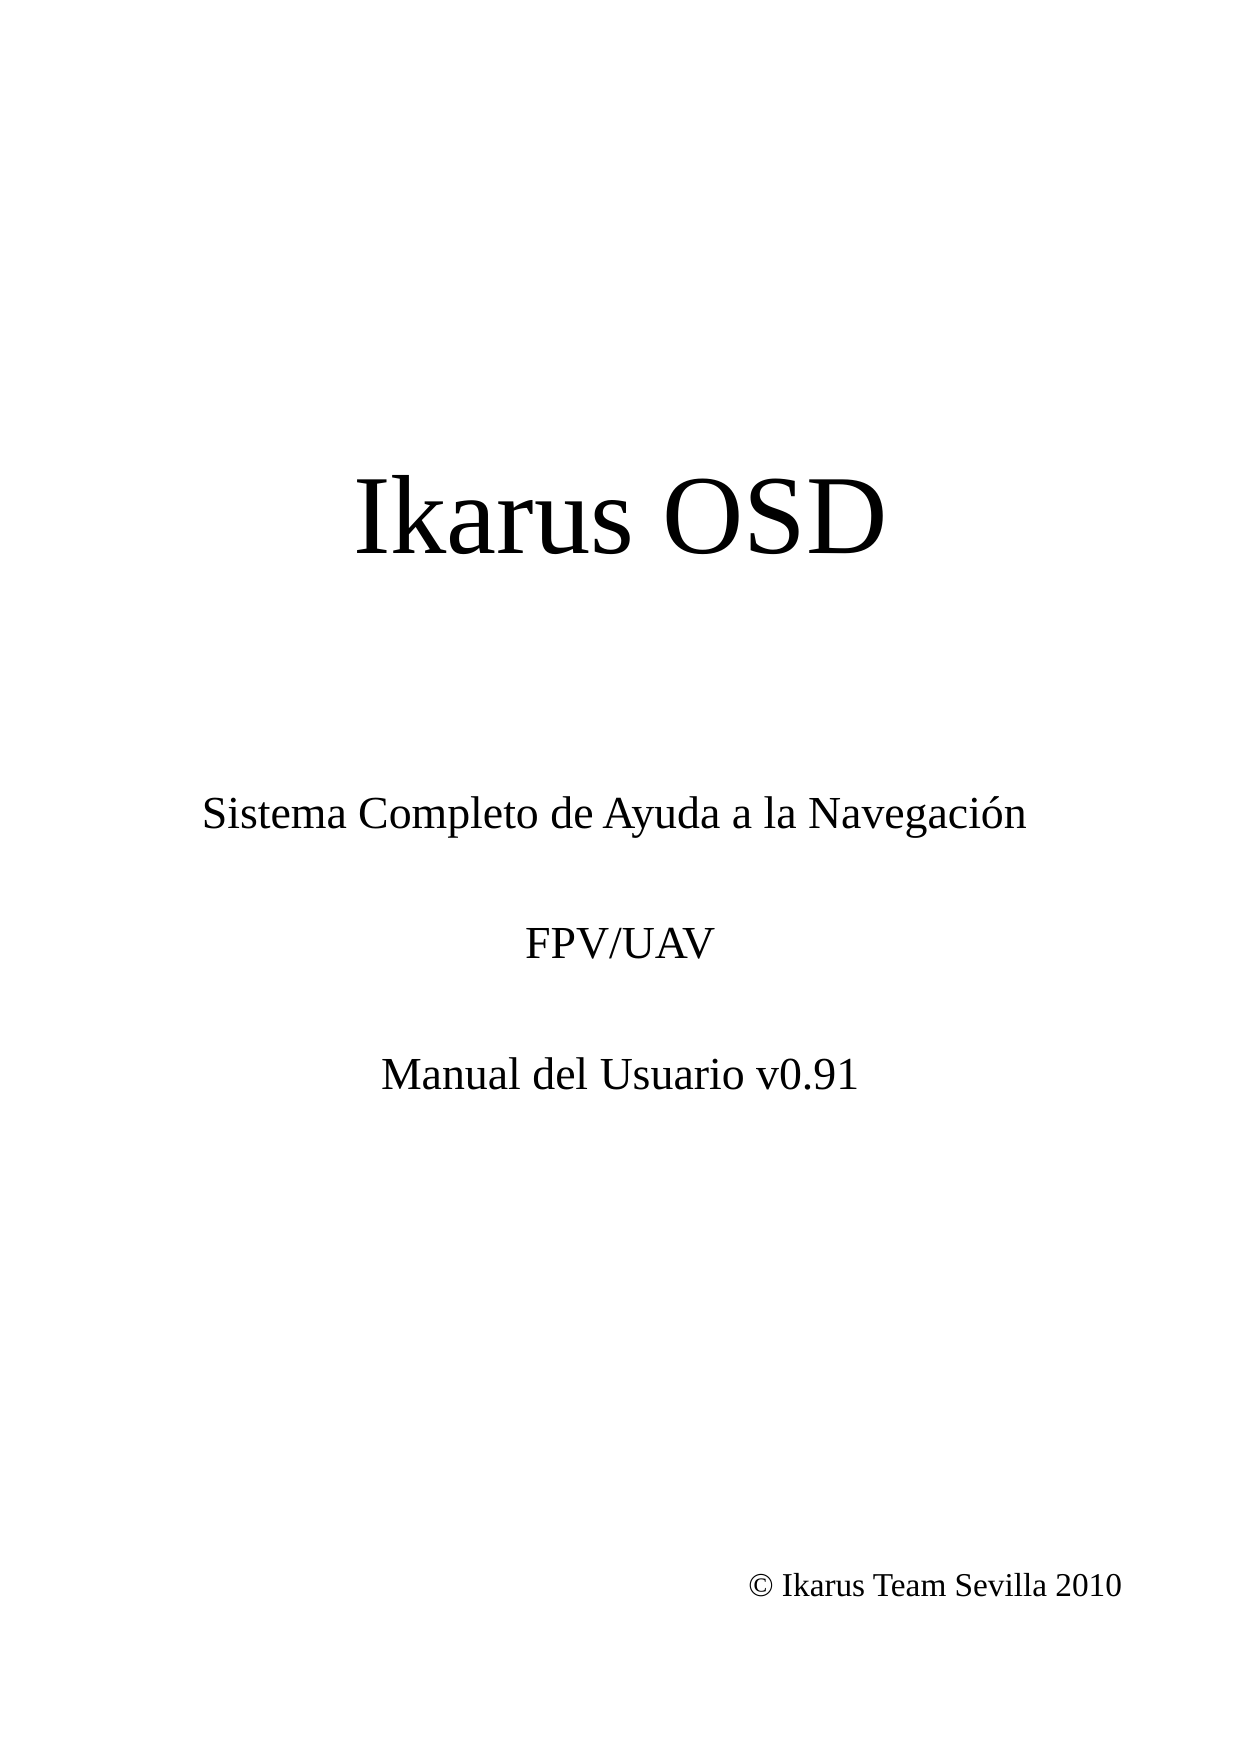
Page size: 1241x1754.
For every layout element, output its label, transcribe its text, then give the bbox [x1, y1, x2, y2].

text Ikarus OSD [118, 448, 1122, 577]
text © Ikarus Team Sevilla 2010 [118, 1565, 1122, 1604]
text Manual del Usuario v0.91 [118, 1046, 1122, 1099]
text Sistema Completo de Ayuda a la Navegación [118, 786, 1122, 838]
text FPV/UAV [118, 916, 1122, 969]
